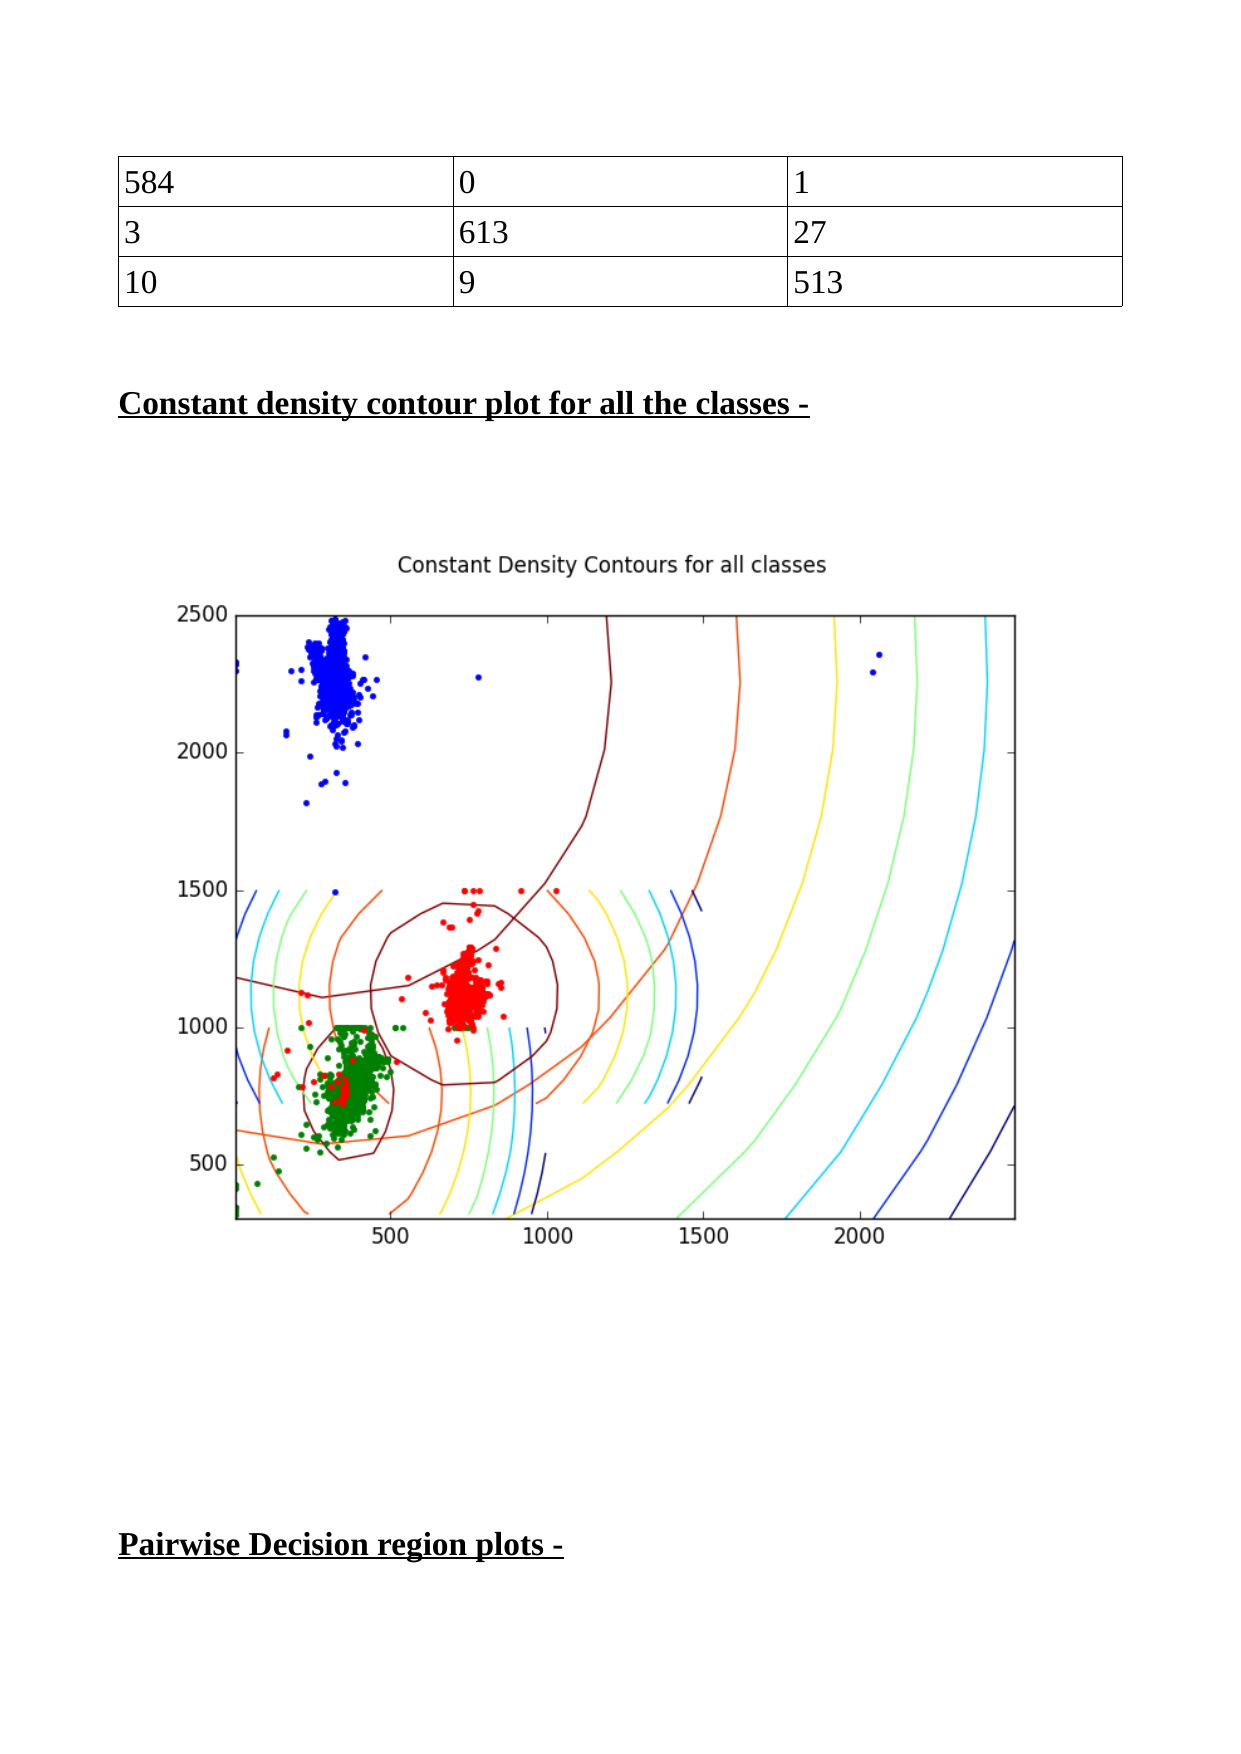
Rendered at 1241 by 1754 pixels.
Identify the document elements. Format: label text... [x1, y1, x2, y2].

text Pairwise Decision region plots - [118, 1524, 1122, 1562]
table_cell 9 [454, 257, 787, 306]
picture [110, 540, 1115, 1294]
table_header 0 [454, 157, 787, 206]
table_cell 27 [788, 207, 1122, 256]
table_cell 513 [788, 257, 1122, 306]
table_cell 3 [119, 207, 453, 256]
table_header 1 [788, 157, 1122, 206]
table_header 584 [119, 157, 453, 206]
table_cell 10 [119, 257, 453, 306]
text Constant density contour plot for all the classes - [118, 383, 1122, 421]
table_cell 613 [454, 207, 787, 256]
